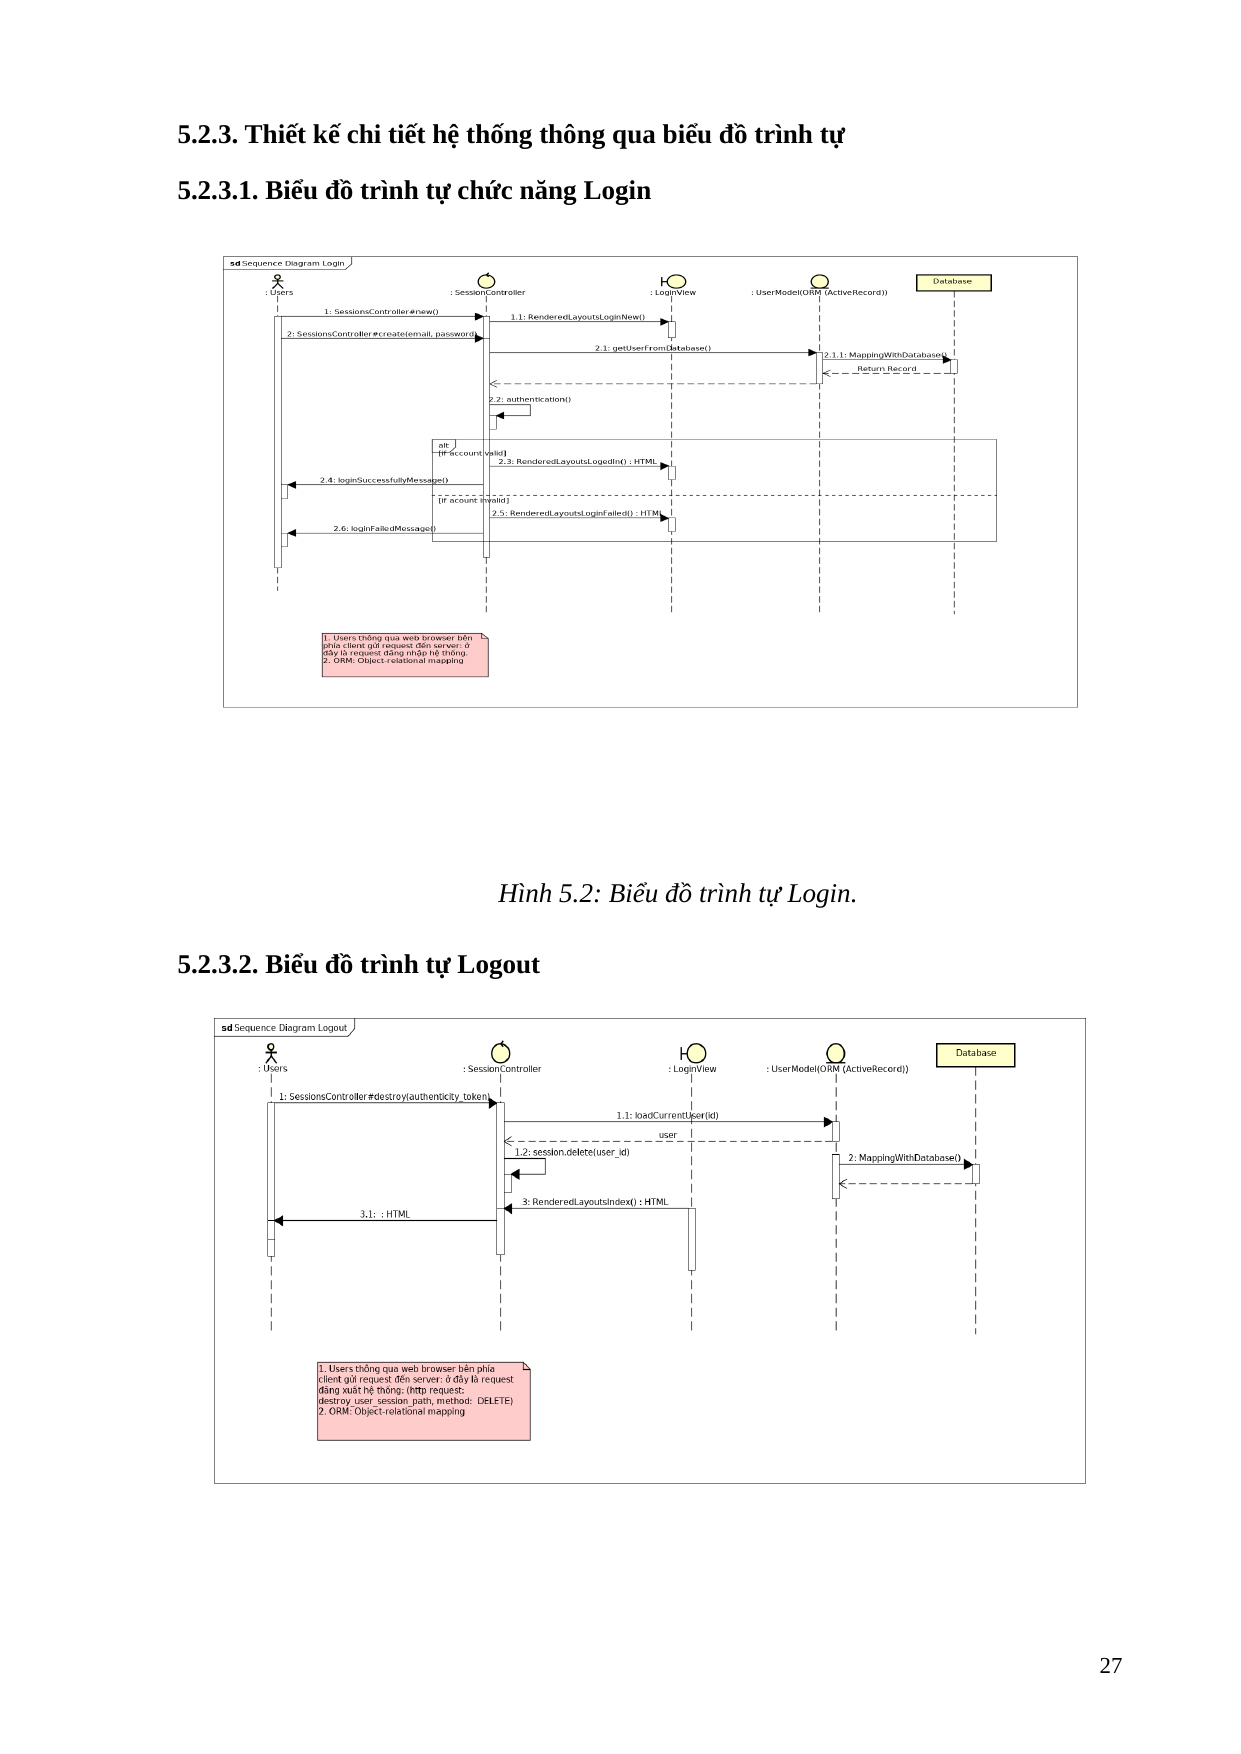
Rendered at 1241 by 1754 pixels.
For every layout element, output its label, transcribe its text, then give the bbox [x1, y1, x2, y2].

text Hình 5.2: Biểu đồ trình tự Login. [177, 877, 498, 908]
subtitle 5.2.3. Thiết kế chi tiết hệ thống thông qua biểu đồ trình tự [177, 118, 1122, 149]
subtitle 5.2.3.1. Biểu đồ trình tự chức năng Login [177, 174, 1122, 205]
subtitle 5.2.3.2. Biểu đồ trình tự Logout [177, 949, 1122, 980]
text Hình 5.2: Biểu đồ trình tự Login. [857, 877, 1122, 908]
picture [216, 251, 1083, 711]
picture [207, 1010, 1092, 1490]
